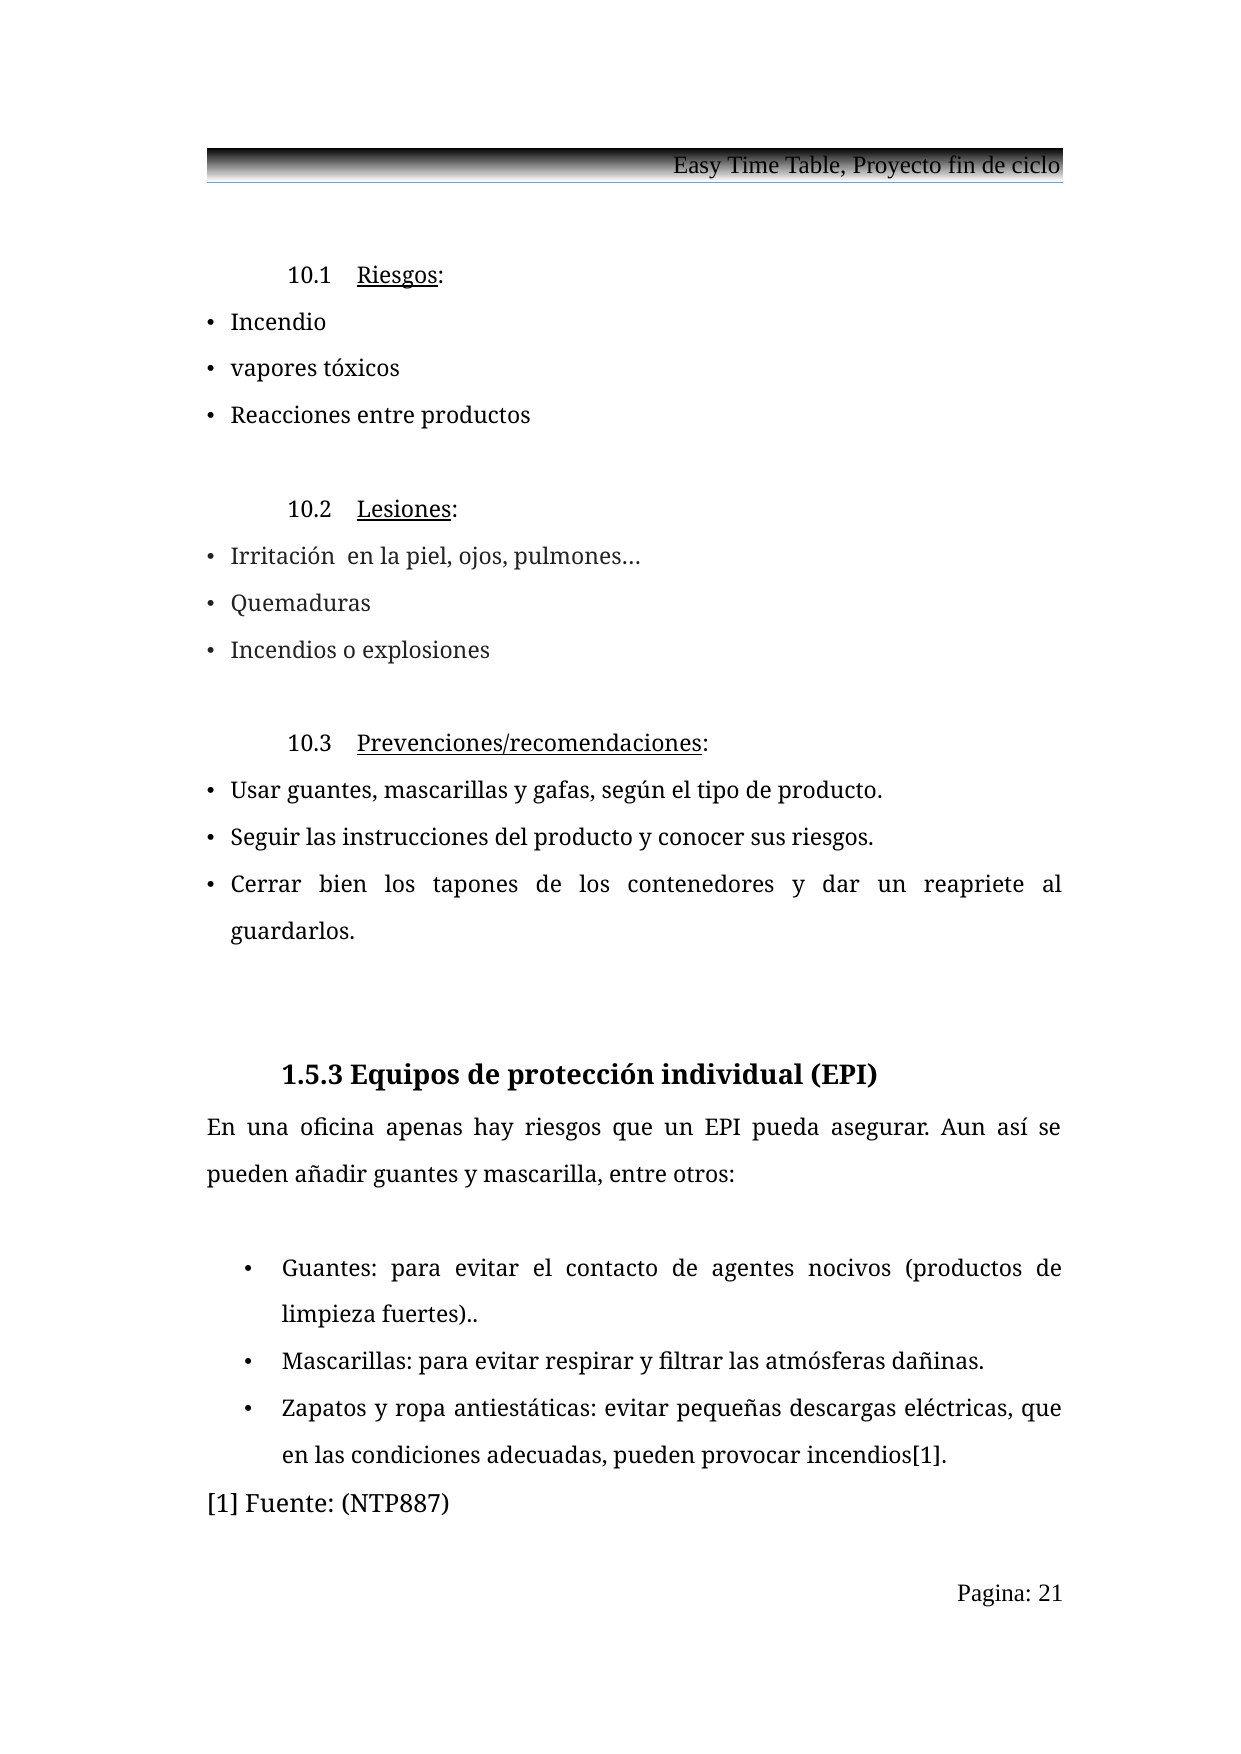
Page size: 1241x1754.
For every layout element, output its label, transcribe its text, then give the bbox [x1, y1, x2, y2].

list Usar guantes, mascarillas y gafas, según el tipo de producto. [207, 774, 1063, 806]
list Incendio [207, 306, 1063, 337]
text En una oficina apenas hay riesgos que un EPI pueda asegurar. Aun así se pueden añadir guantes y mascarilla, entre otros: [207, 1111, 1063, 1189]
list Quemaduras [207, 587, 1063, 618]
list Incendios o explosiones [207, 634, 1063, 665]
list Seguir las instrucciones del producto y conocer sus riesgos. [207, 821, 1063, 852]
list Reacciones entre productos [207, 399, 1063, 431]
text 1.5.3 Equipos de protección individual (EPI) [207, 1056, 1063, 1092]
list Riesgos: [282, 259, 1063, 290]
text [1] Fuente: (NTP887) [207, 1486, 1063, 1520]
list Cerrar bien los tapones de los contenedores y dar un reapriete al guardarlos. [207, 868, 1063, 946]
list Prevenciones/recomendaciones: [282, 727, 1063, 759]
list Guantes: para evitar el contacto de agentes nocivos (productos de limpieza fuertes).. [244, 1251, 1063, 1329]
list Lesiones: [282, 493, 1063, 524]
list Mascarillas: para evitar respirar y filtrar las atmósferas dañinas. [244, 1345, 1063, 1376]
list vapores tóxicos [207, 352, 1063, 384]
list Zapatos y ropa antiestáticas: evitar pequeñas descargas eléctricas, que en las condiciones adecuadas, pueden provocar incendios[1]. [244, 1392, 1063, 1470]
list Irritación en la piel, ojos, pulmones… [207, 540, 1063, 571]
